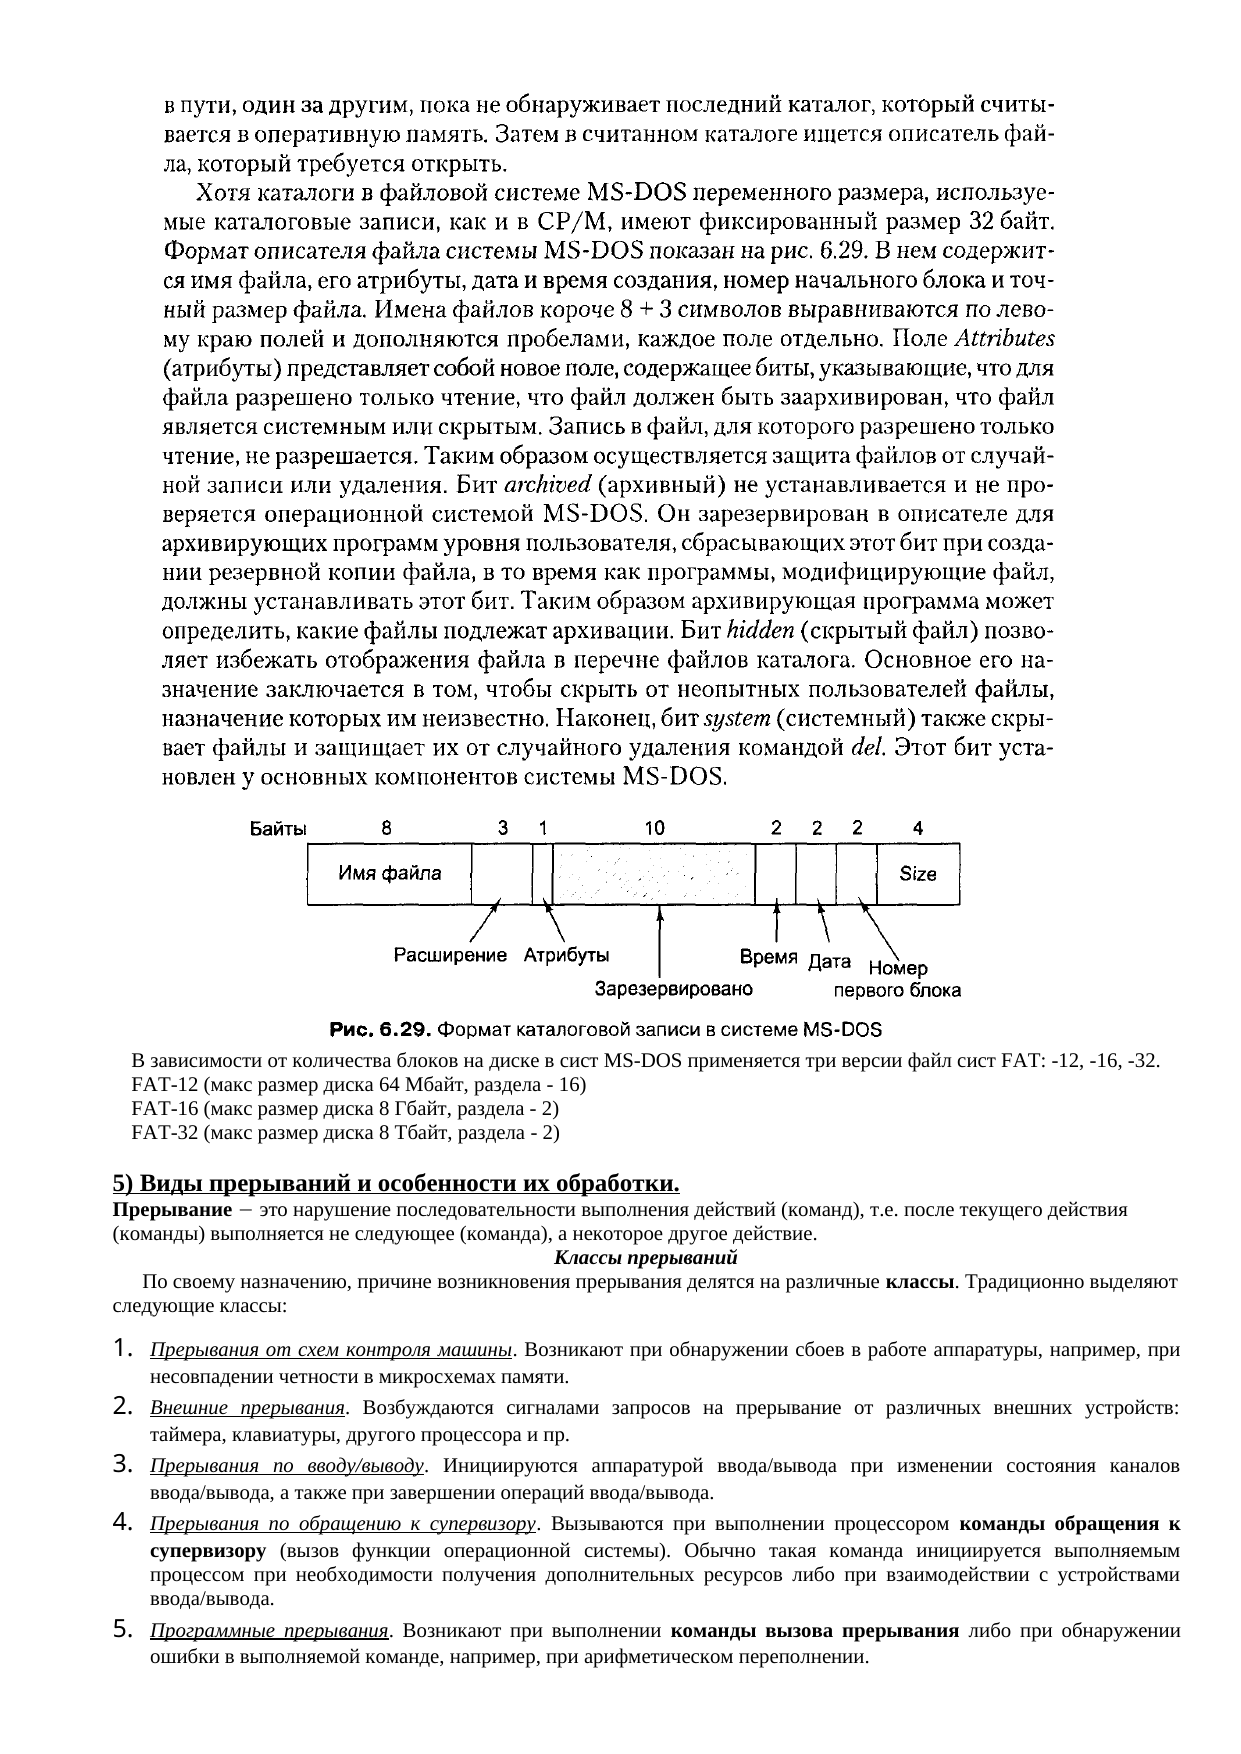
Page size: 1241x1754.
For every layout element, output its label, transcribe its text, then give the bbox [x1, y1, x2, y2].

list Программные прерывания. Возникают при выполнении команды вызова прерывания либо при обнаружении ошибки в выполняемой команде, например, при арифметическом переполнении. [112, 1610, 1181, 1668]
list Прерывания по обращению к супервизору. Вызываются при выполнении процессором команды обращения к супервизору (вызов функции операционной системы). Обычно такая команда инициируется выполняемым процессом при необходимости получения дополнительных ресурсов либо при взаимодействии с устройствами ввода/вывода. [112, 1504, 1181, 1610]
list Внешние прерывания. Возбуждаются сигналами запросов на прерывание от различных внешних устройств: таймера, клавиатуры, другого процессора и пр. [112, 1388, 1181, 1446]
list Прерывания от схем контроля машины. Возникают при обнаружении сбоев в работе аппаратуры, например, при несовпадении четности в микросхемах памяти. [112, 1330, 1181, 1388]
text FAT-16 (макс размер диска 8 Гбайт, раздела - 2) [112, 1096, 1181, 1120]
text FAT-12 (макс размер диска 64 Мбайт, раздела - 16) [112, 1072, 1181, 1096]
text Прерывание  это нарушение последовательности выполнения действий (команд), т.е. после текущего действия (команды) выполняется не следующее (команда), а некоторое другое действие. [112, 1197, 1181, 1245]
text 5) Виды прерываний и особенности их обработки. [112, 1168, 1181, 1197]
text В зависимости от количества блоков на диске в сист MS-DOS применяется три версии файл сист FAT: -12, -16, -32. [112, 1048, 1181, 1072]
text По своему назначению, причине возникновения прерывания делятся на различные классы. Традиционно выделяют следующие классы: [112, 1269, 1181, 1317]
subtitle Классы прерываний [112, 1245, 1181, 1269]
text FAT-32 (макс размер диска 8 Тбайт, раздела - 2) [112, 1120, 1181, 1144]
list Прерывания по вводу/выводу. Инициируются аппаратурой ввода/вывода при изменении состояния каналов ввода/вывода, а также при завершении операций ввода/вывода. [112, 1446, 1181, 1504]
